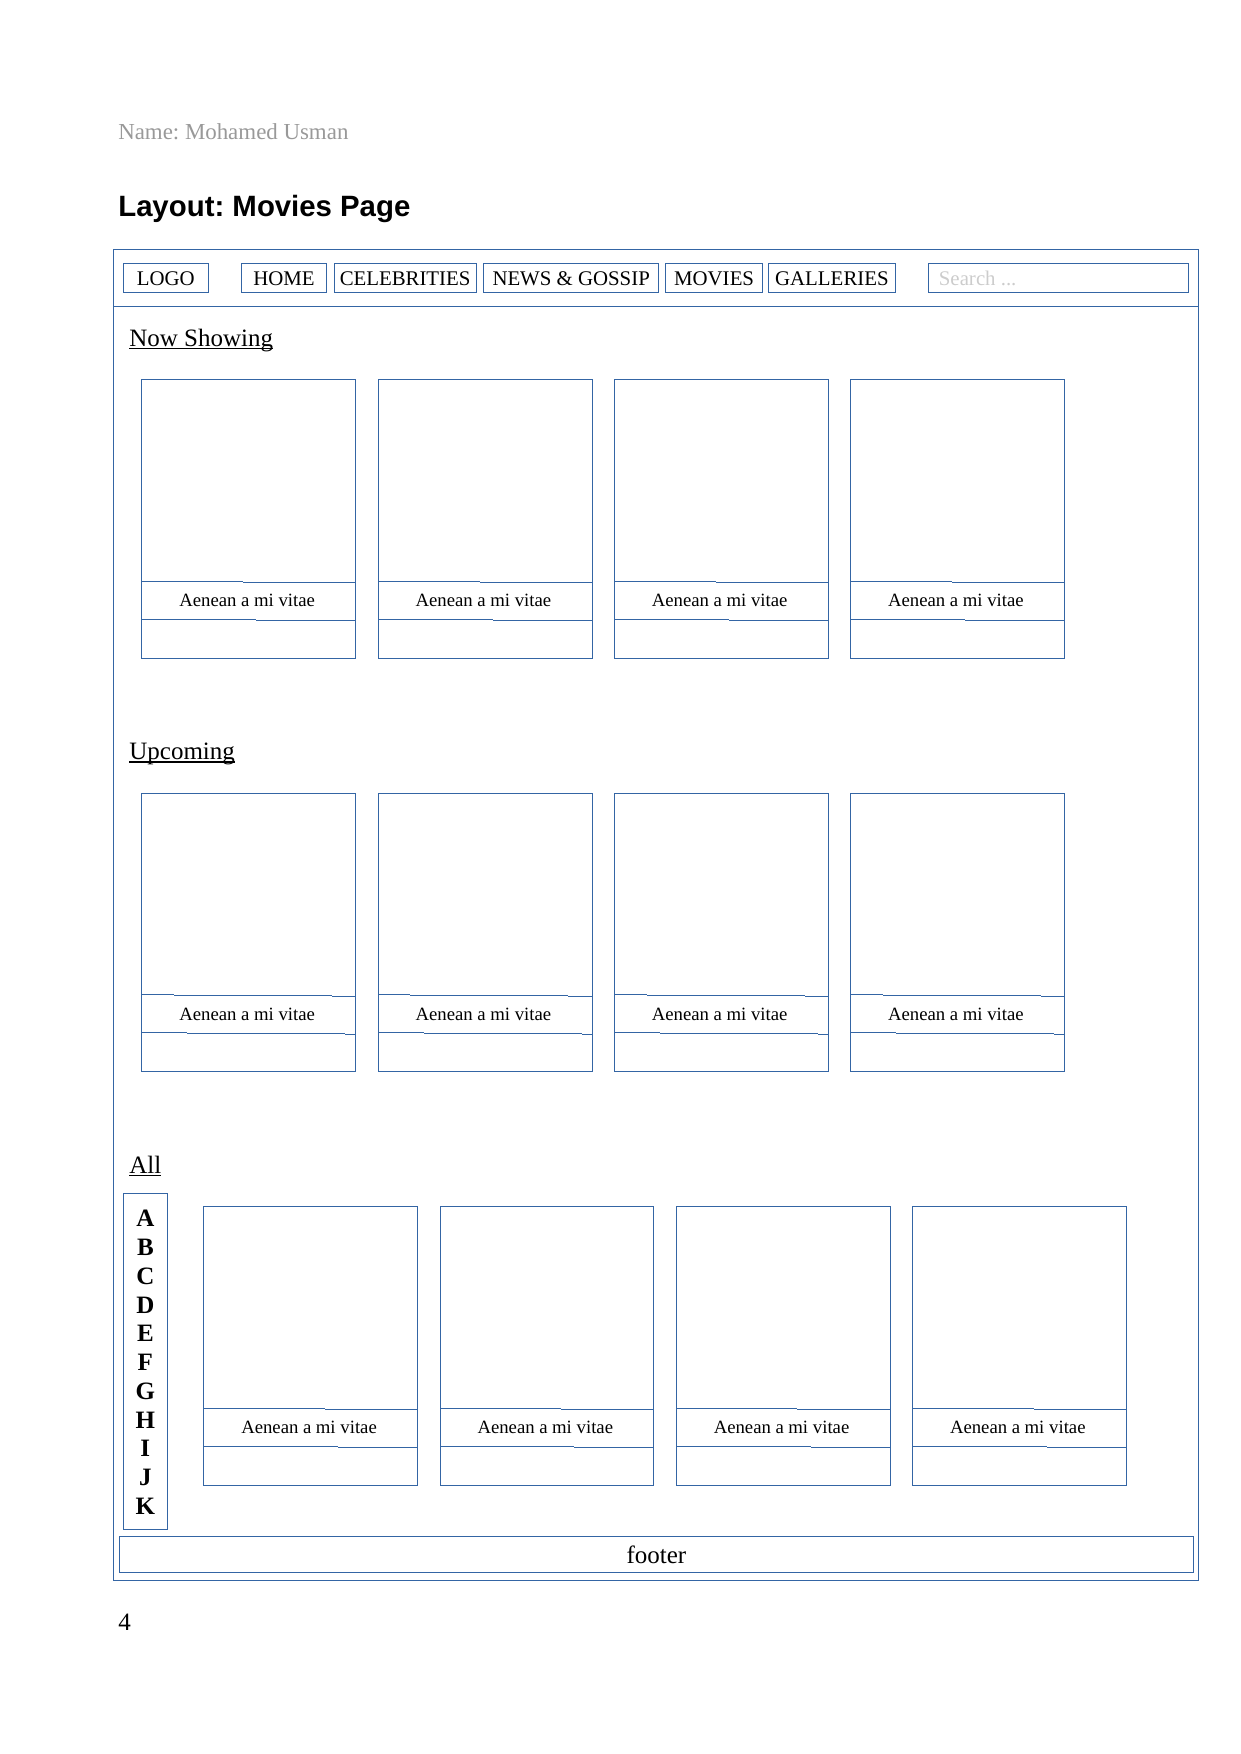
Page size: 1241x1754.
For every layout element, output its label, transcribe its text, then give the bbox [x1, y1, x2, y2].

subtitle Layout: Movies Page [118, 188, 1122, 222]
